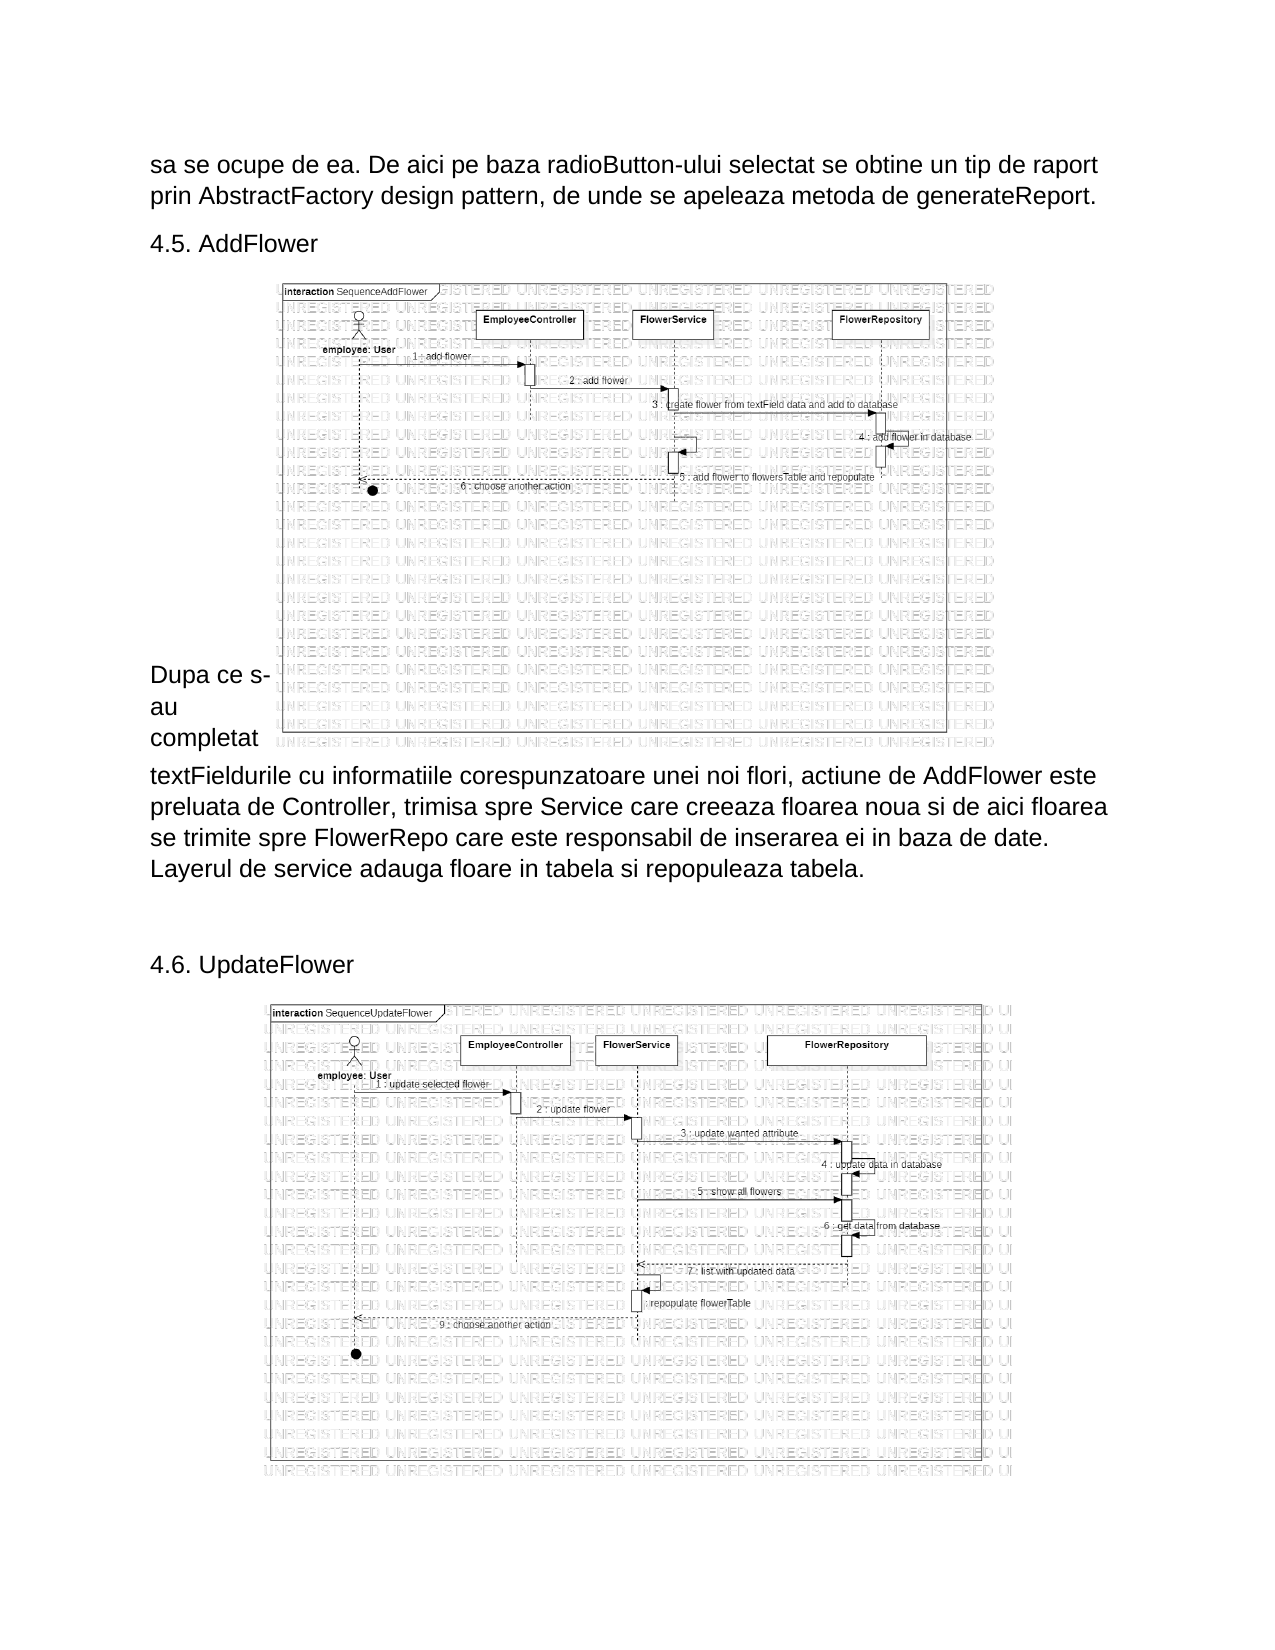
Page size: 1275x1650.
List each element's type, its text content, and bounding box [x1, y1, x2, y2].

text sa se ocupe de ea. De aici pe baza radioButton-ului selectat se obtine un tip de raport prin AbstractFactory design pattern, de unde se apeleaza metoda de generateReport. [150, 150, 1125, 210]
text 4.5. AddFlower [150, 229, 1125, 257]
text Dupa ce s-au completat textFieldurile cu informatiile corespunzatoare unei noi flori, actiune de AddFlower este preluata de Controller, trimisa spre Service care creeaza floarea noua si de aici floarea se trimite spre FlowerRepo care este responsabil de inserarea ei in baza de date. Layerul de service adauga floare in tabela si repopuleaza tabela. [150, 658, 1125, 883]
text 4.6. UpdateFlower [150, 950, 1125, 978]
picture [263, 997, 1012, 1491]
picture [276, 276, 1000, 762]
